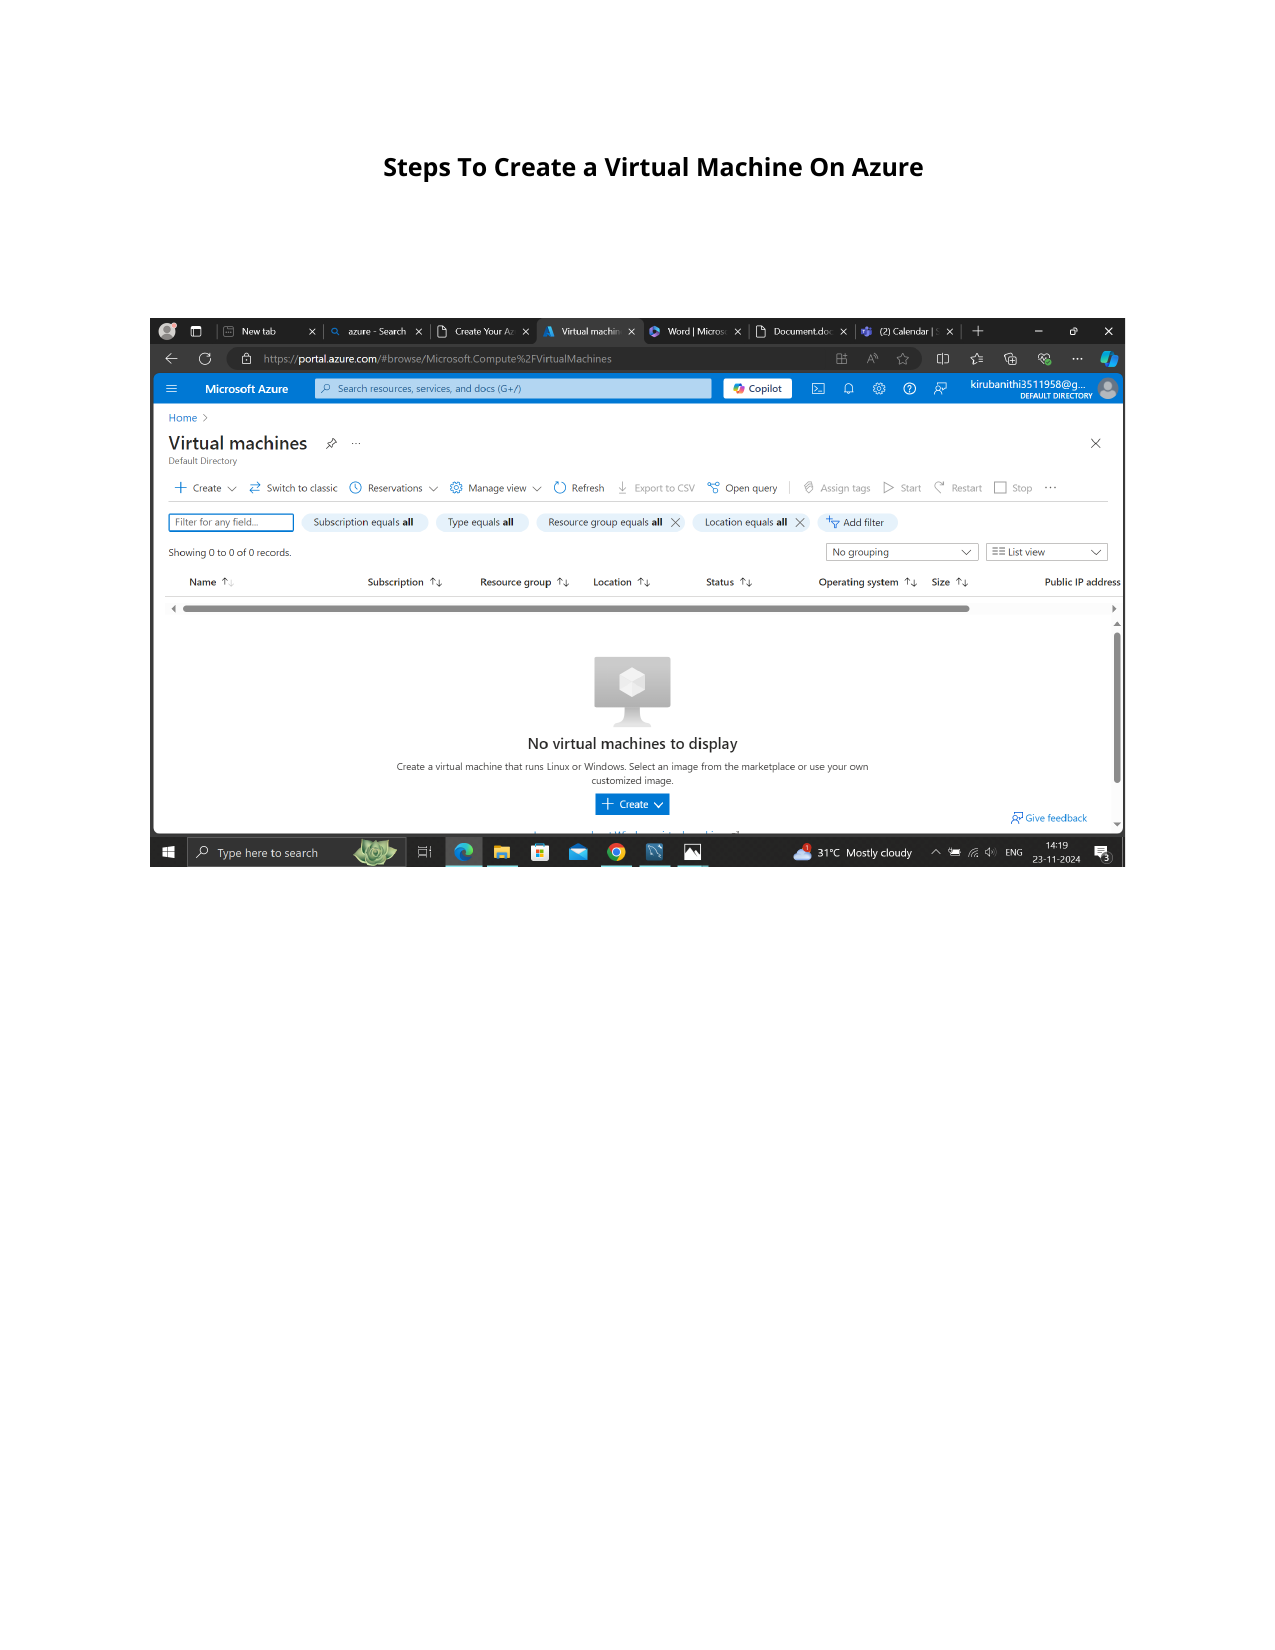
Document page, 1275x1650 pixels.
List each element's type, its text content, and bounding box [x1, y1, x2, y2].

text Steps To Create a Virtual Machine On Azure [150, 150, 1125, 184]
